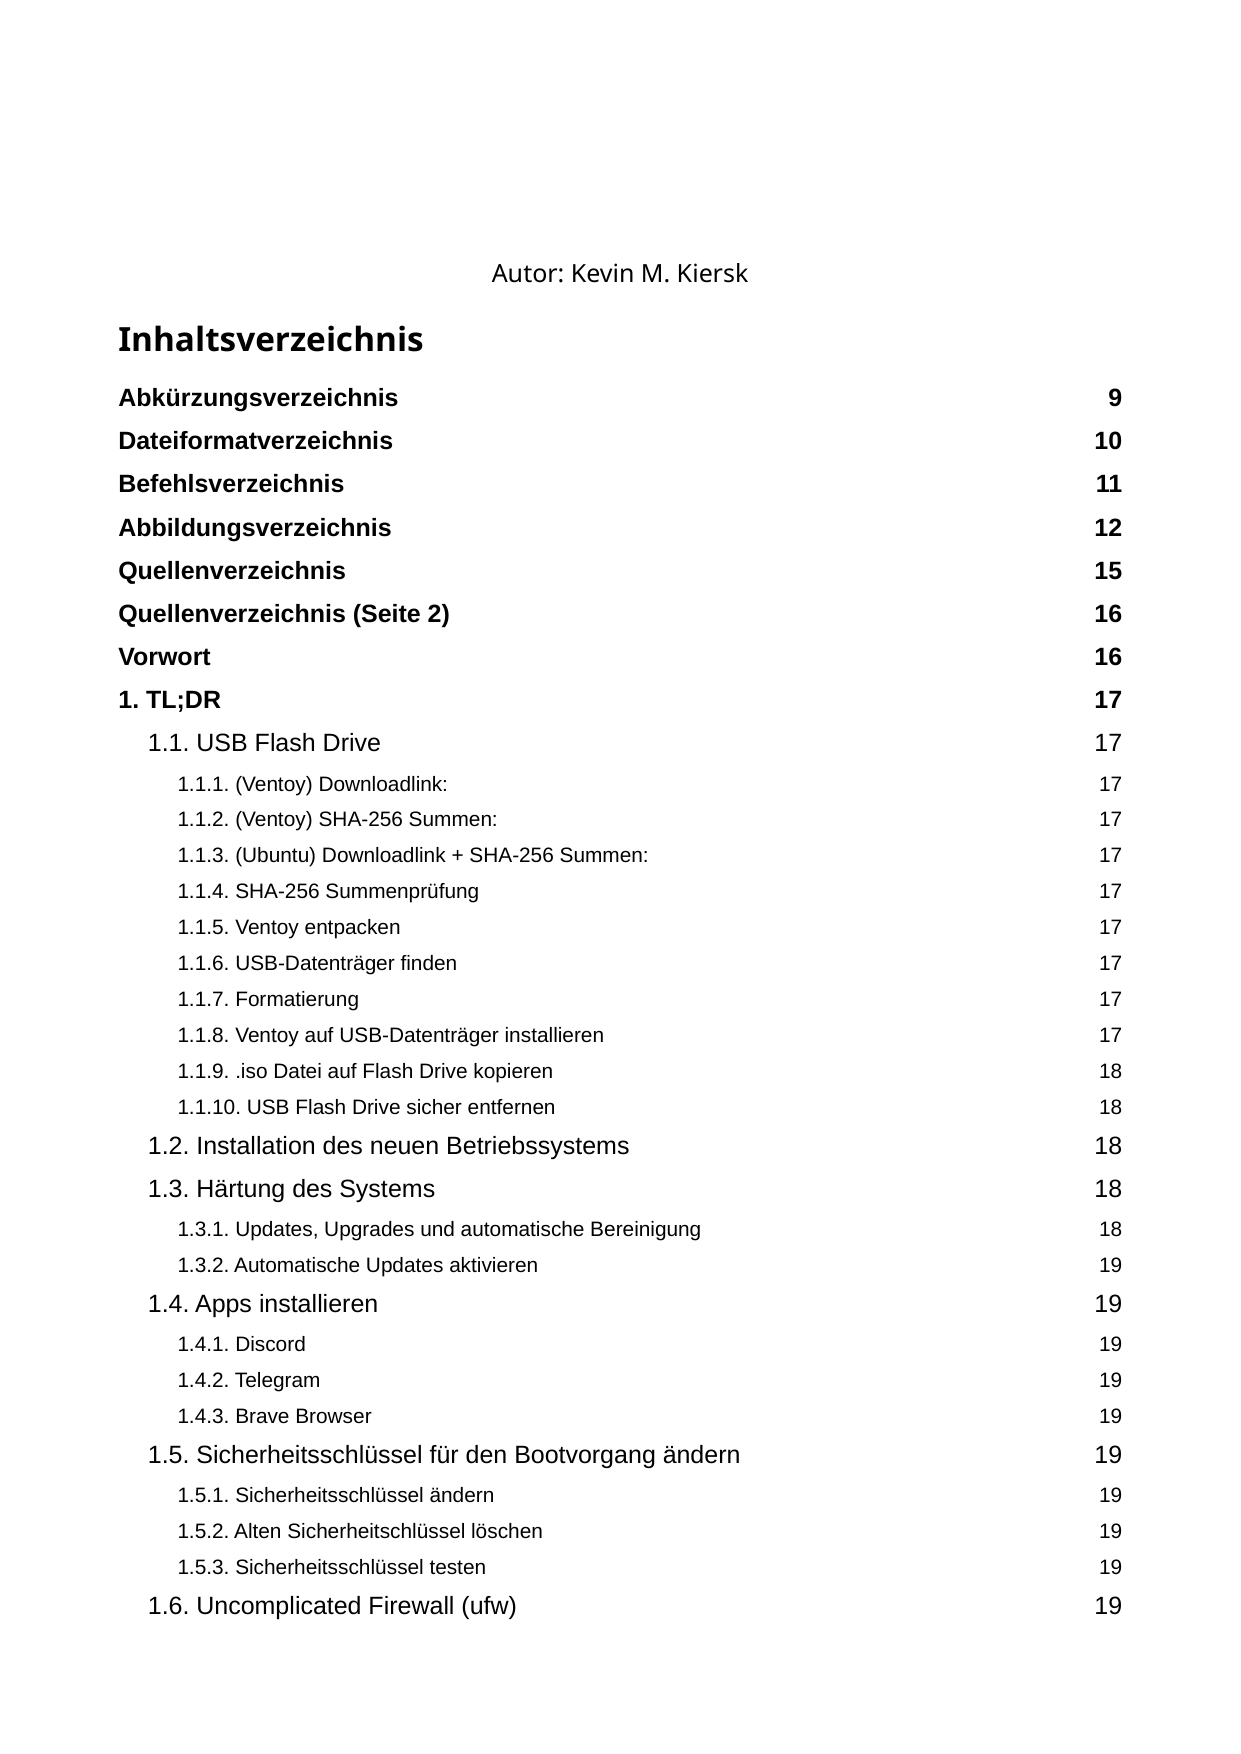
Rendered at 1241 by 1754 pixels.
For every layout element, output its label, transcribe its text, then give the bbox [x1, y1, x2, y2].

text 1.6. Uncomplicated Firewall (ufw) 19 [148, 1591, 1122, 1619]
text 1.4.3. Brave Browser 19 [177, 1404, 1122, 1428]
text 1.4.1. Discord 19 [177, 1332, 1122, 1356]
text 1.5.1. Sicherheitsschlüssel ändern 19 [177, 1483, 1122, 1507]
text Dateiformatverzeichnis 10 [118, 426, 1122, 455]
text Quellenverzeichnis (Seite 2) 16 [118, 599, 1122, 628]
text 1.5.3. Sicherheitsschlüssel testen 19 [177, 1555, 1122, 1579]
text 1.4. Apps installieren 19 [148, 1289, 1122, 1318]
text 1.5.2. Alten Sicherheitschlüssel löschen 19 [177, 1519, 1122, 1543]
text 1.1.1. (Ventoy) Downloadlink: 17 [177, 771, 1122, 795]
text Abkürzungsverzeichnis 9 [118, 383, 1122, 412]
text 1.1.7. Formatierung 17 [177, 987, 1122, 1011]
text 1.4.2. Telegram 19 [177, 1368, 1122, 1392]
text 1.2. Installation des neuen Betriebssystems 18 [148, 1131, 1122, 1159]
text 1.1.3. (Ubuntu) Downloadlink + SHA-256 Summen: 17 [177, 843, 1122, 867]
text Autor: Kevin M. Kiersk [118, 256, 1122, 290]
text 1.1.5. Ventoy entpacken 17 [177, 915, 1122, 939]
text 1.1.8. Ventoy auf USB-Datenträger installieren 17 [177, 1023, 1122, 1047]
text 1.3. Härtung des Systems 18 [148, 1174, 1122, 1203]
text Abbildungsverzeichnis 12 [118, 513, 1122, 541]
text 1.1.10. USB Flash Drive sicher entfernen 18 [177, 1095, 1122, 1119]
text Vorwort 16 [118, 642, 1122, 671]
text 1.1. USB Flash Drive 17 [148, 728, 1122, 757]
text 1.1.6. USB-Datenträger finden 17 [177, 951, 1122, 975]
text 1.3.2. Automatische Updates aktivieren 19 [177, 1253, 1122, 1277]
text 1. TL;DR 17 [118, 685, 1122, 714]
text Quellenverzeichnis 15 [118, 556, 1122, 584]
text Befehlsverzeichnis 11 [118, 469, 1122, 498]
title Inhaltsverzeichnis [118, 316, 1122, 361]
text 1.3.1. Updates, Upgrades und automatische Bereinigung 18 [177, 1217, 1122, 1241]
text 1.1.2. (Ventoy) SHA-256 Summen: 17 [177, 807, 1122, 831]
text 1.1.9. .iso Datei auf Flash Drive kopieren 18 [177, 1059, 1122, 1083]
text 1.5. Sicherheitsschlüssel für den Bootvorgang ändern 19 [148, 1440, 1122, 1468]
text 1.1.4. SHA-256 Summenprüfung 17 [177, 879, 1122, 903]
